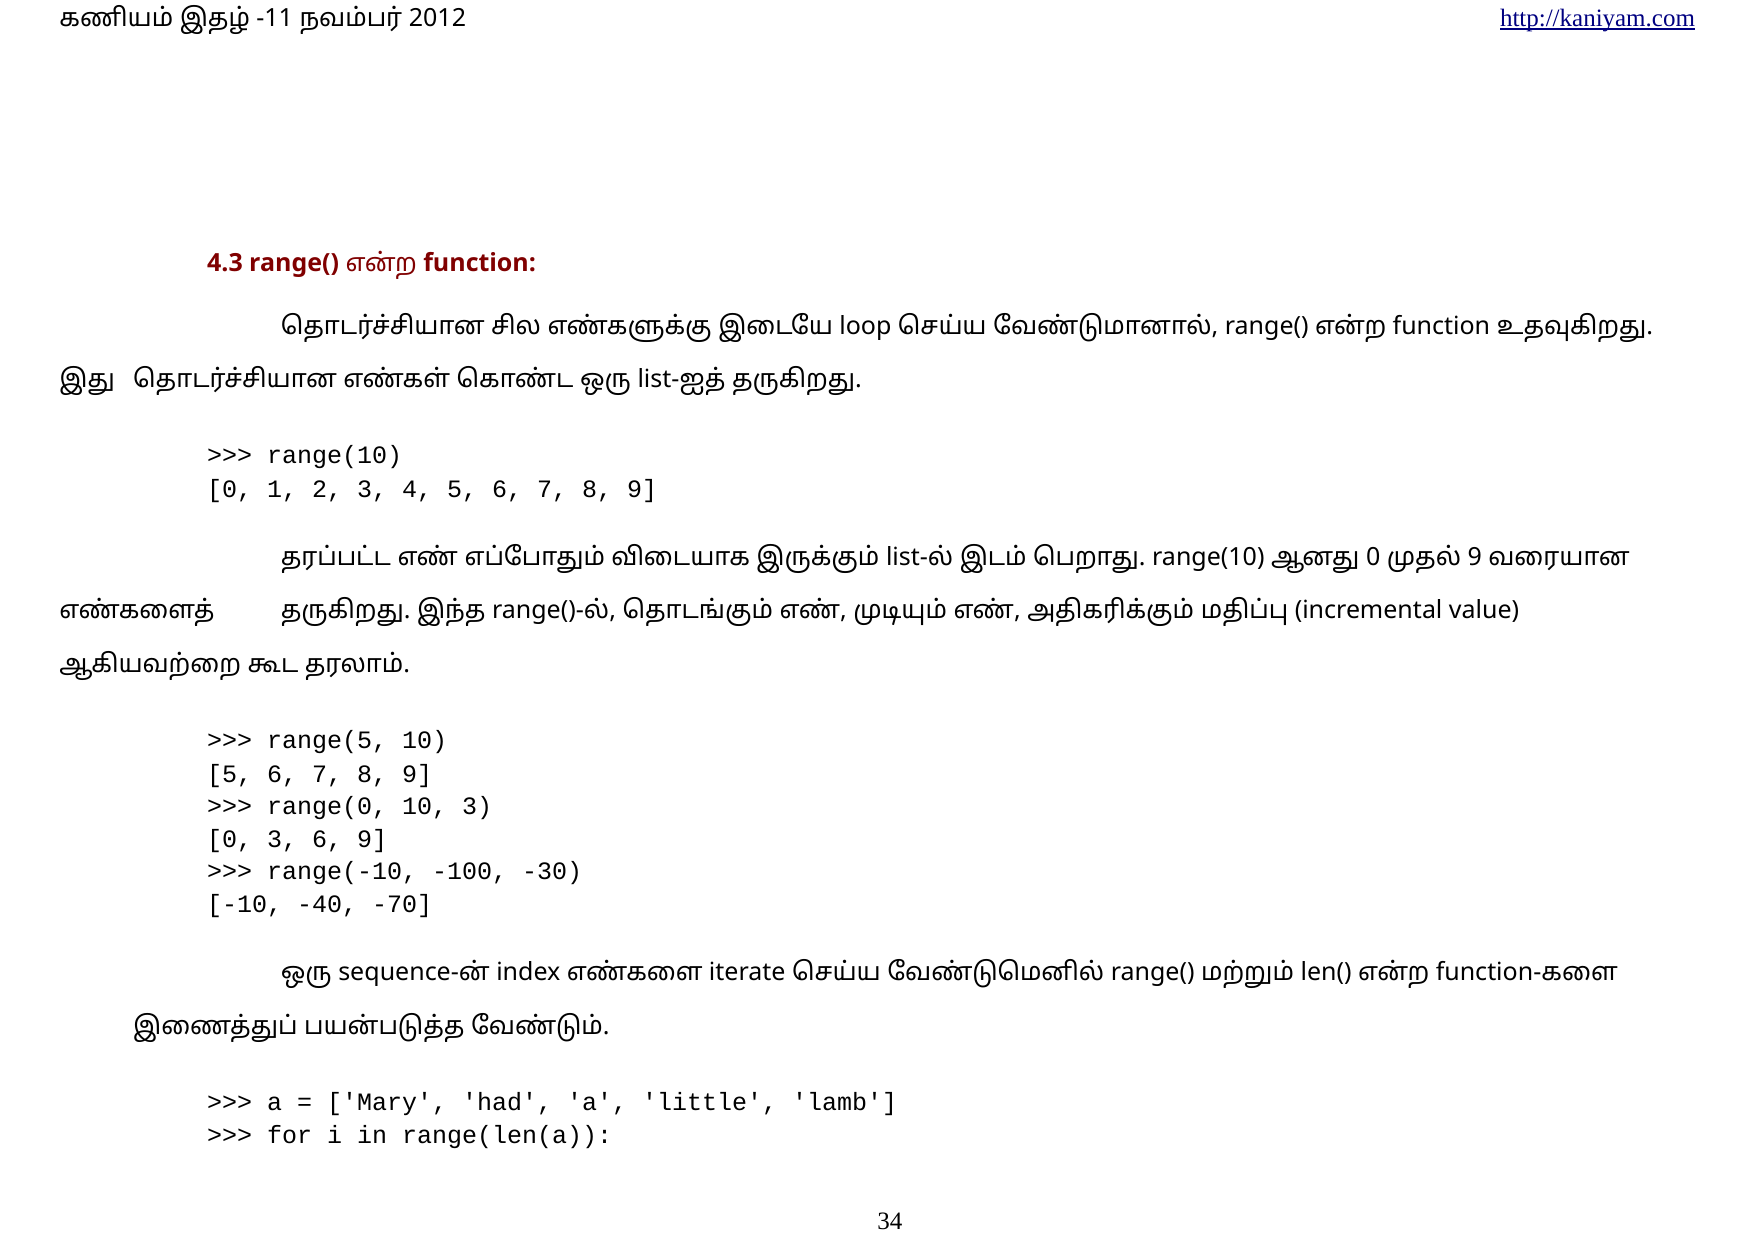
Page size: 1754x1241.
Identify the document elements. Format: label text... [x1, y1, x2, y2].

text >>> range(0, 10, 3) [59, 794, 1695, 822]
text ஒரு sequence-ன் index எண்களை iterate செய்ய வேண்டுமெனில் range() மற்றும் len() என்ற function-களை இணைத்துப் பயன்படுத்த வேண்டும். [59, 953, 1695, 1044]
text >>> range(10) [59, 437, 1695, 471]
text >>> for i in range(len(a)): [59, 1123, 1695, 1151]
text >>> range(5, 10) [59, 722, 1695, 756]
text [0, 3, 6, 9] [59, 826, 1695, 855]
text தரப்பட்ட எண் எப்போதும் விடையாக இருக்கும் list-ல் இடம் பெறாது. range(10) ஆனது 0 முதல் 9 வரையான எண்களைத் தருகிறது. இந்த range()-ல், தொடங்கும் எண், முடியும் எண், அதிகரிக்கும் மதிப்பு (incremental value) ஆகியவற்றை கூட தரலாம். [59, 538, 1695, 683]
text >>> a = ['Mary', 'had', 'a', 'little', 'lamb'] [59, 1083, 1695, 1118]
text தொடர்ச்சியான சில எண்களுக்கு இடையே loop செய்ய வேண்டுமானால், range() என்ற function உதவுகிறது. இது தொடர்ச்சியான எண்கள் கொண்ட ஒரு list-ஐத் தருகிறது. [59, 308, 1695, 398]
text [5, 6, 7, 8, 9] [59, 761, 1695, 790]
text 4.3 range() என்ற function: [59, 244, 1695, 281]
text [-10, -40, -70] [59, 891, 1695, 920]
text >>> range(-10, -100, -30) [59, 859, 1695, 887]
text [0, 1, 2, 3, 4, 5, 6, 7, 8, 9] [59, 477, 1695, 505]
